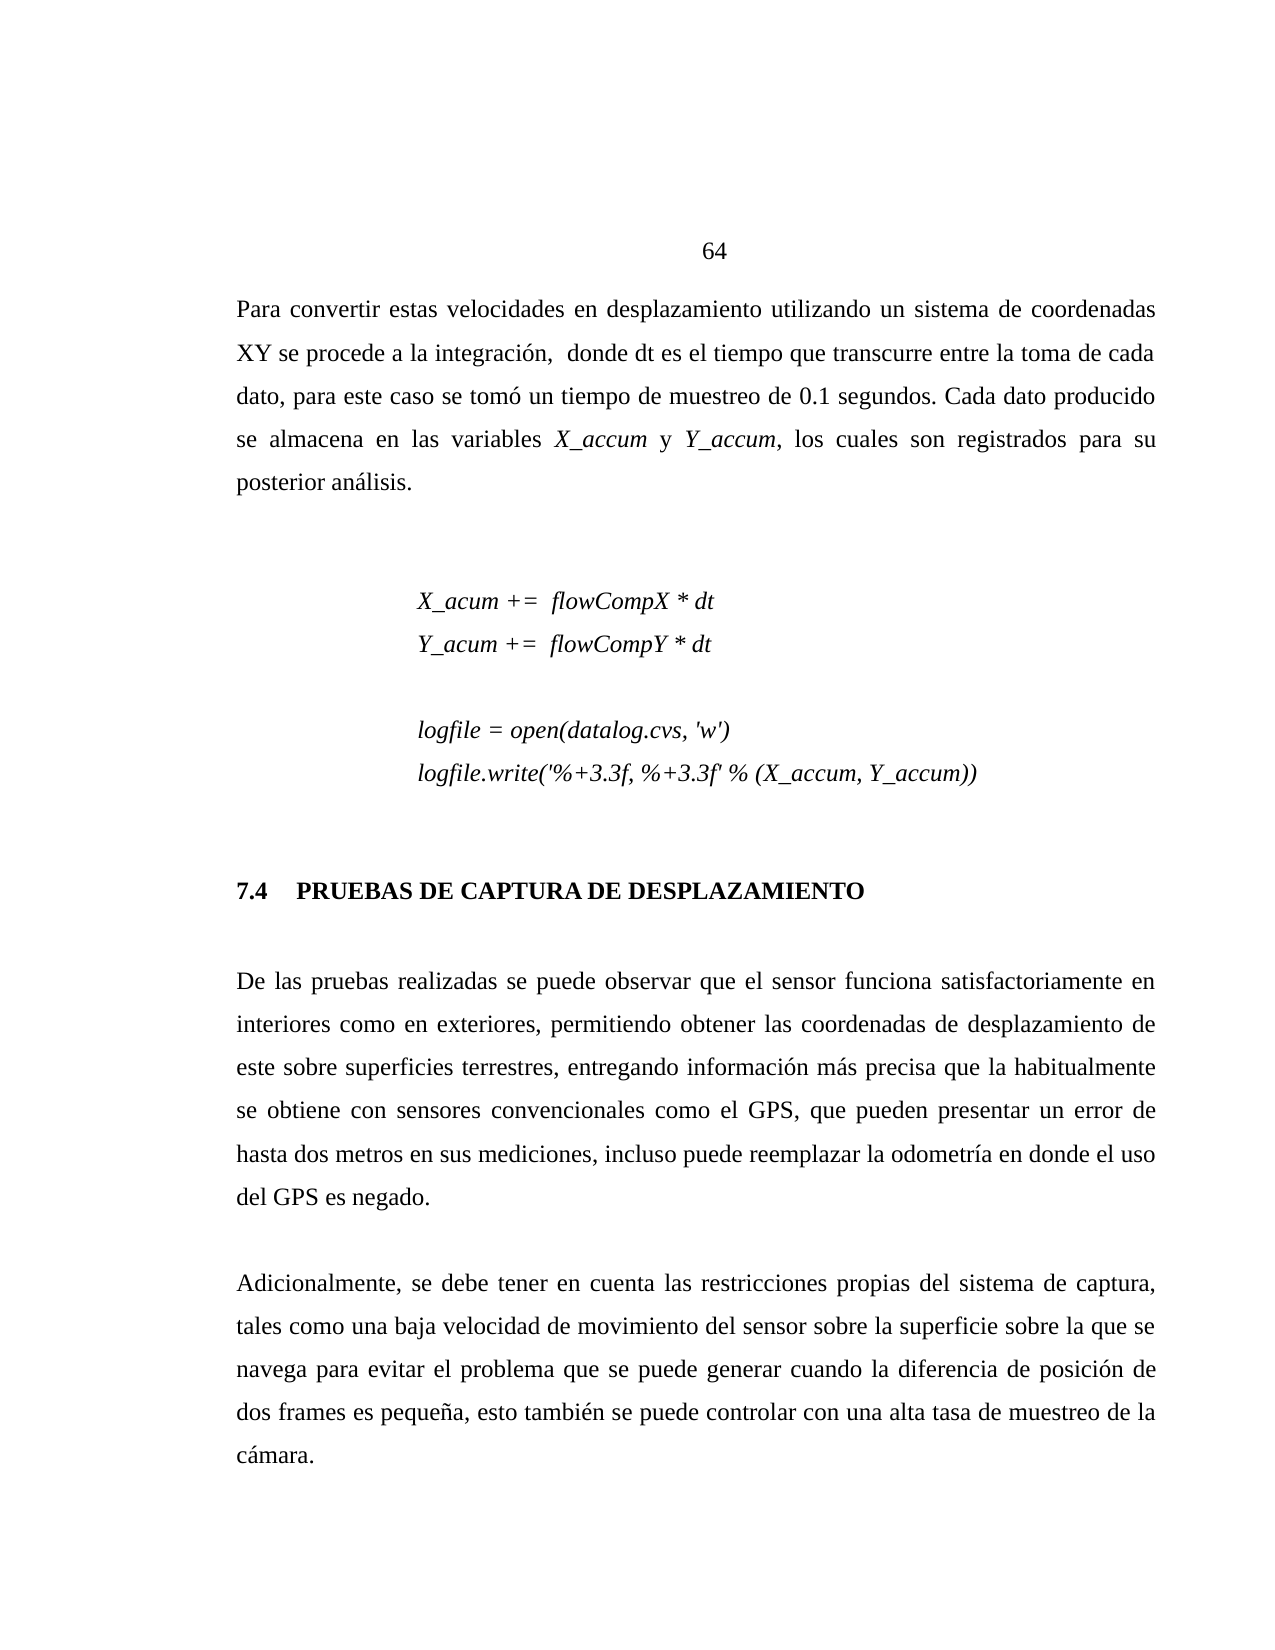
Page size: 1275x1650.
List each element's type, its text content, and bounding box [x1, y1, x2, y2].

text Para convertir estas velocidades en desplazamiento utilizando un sistema de coordenadas XY se procede a la integración, donde dt es el tiempo que transcurre entre la toma de cada dato, para este caso se tomó un tiempo de muestreo de 0.1 segundos. Cada dato producido se almacena en las variables X_accum y Y_accum, los cuales son registrados para su posterior análisis. [236, 294, 1157, 496]
subtitle PRUEBAS DE CAPTURA DE DESPLAZAMIENTO [236, 876, 1157, 905]
text Adicionalmente, se debe tener en cuenta las restricciones propias del sistema de captura, tales como una baja velocidad de movimiento del sensor sobre la superficie sobre la que se navega para evitar el problema que se puede generar cuando la diferencia de posición de dos frames es pequeña, esto también se puede controlar con una alta tasa de muestreo de la cámara. [236, 1268, 1157, 1469]
text De las pruebas realizadas se puede observar que el sensor funciona satisfactoriamente en interiores como en exteriores, permitiendo obtener las coordenadas de desplazamiento de este sobre superficies terrestres, entregando información más precisa que la habitualmente se obtiene con sensores convencionales como el GPS, que pueden presentar un error de hasta dos metros en sus mediciones, incluso puede reemplazar la odometría en donde el uso del GPS es negado. [236, 966, 1157, 1211]
